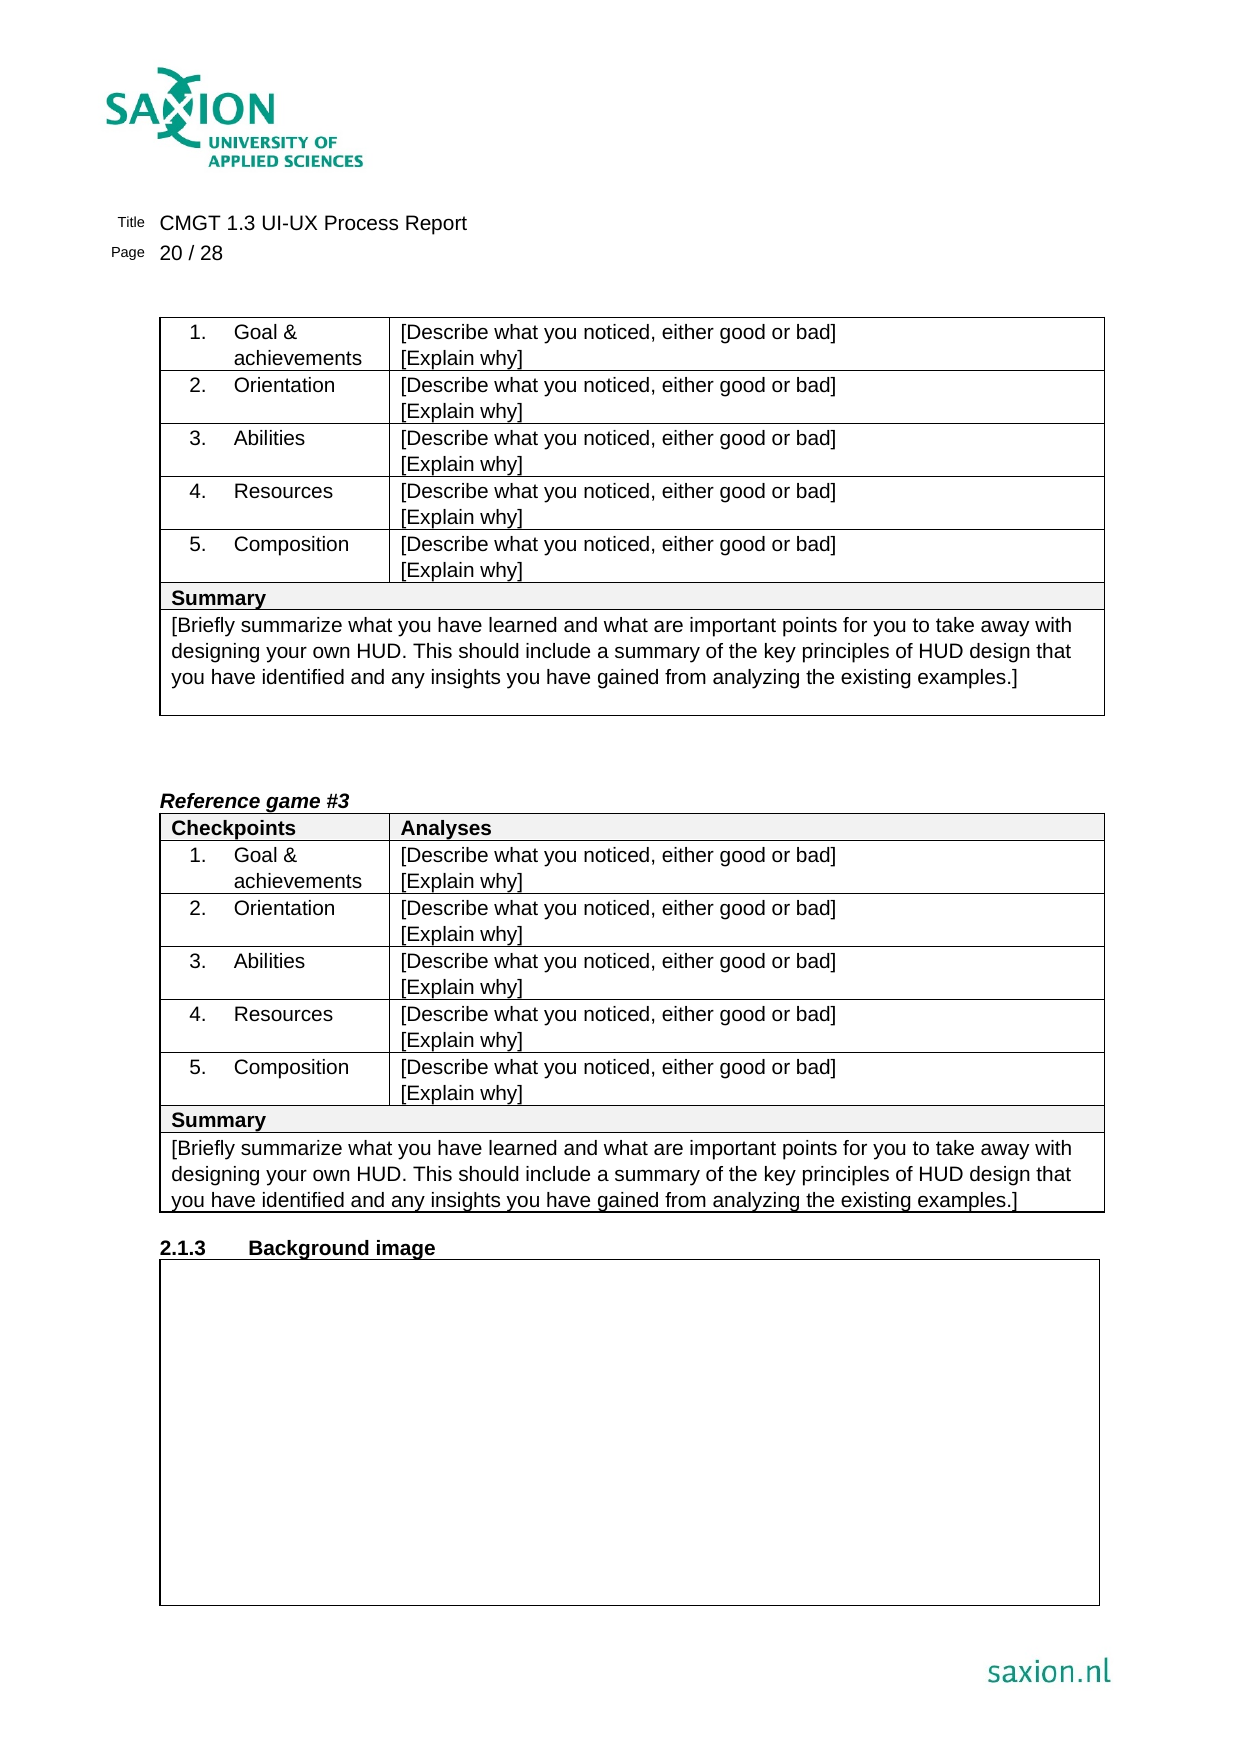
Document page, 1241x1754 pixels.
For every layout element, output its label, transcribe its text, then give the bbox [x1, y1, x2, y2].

table_cell Orientation [161, 371, 389, 423]
table_cell [Briefly summarize what you have learned and what are important points for you to take away with designing your own HUD. This should include a summary of the key principles of HUD design that you have identified and any insights you have gained from analyzing the existing examples.] [161, 1133, 1104, 1211]
table_cell Composition [161, 1053, 389, 1105]
table_cell Composition [161, 530, 389, 582]
table_cell [Describe what you noticed, either good or bad] [Explain why] [390, 318, 1104, 370]
table_cell [Describe what you noticed, either good or bad] [Explain why] [390, 530, 1104, 582]
table_cell Summary [161, 583, 1104, 609]
picture [0, 1632, 1241, 1754]
table_cell [Describe what you noticed, either good or bad] [Explain why] [390, 371, 1104, 423]
table_cell Resources [161, 1000, 389, 1052]
table_cell [Describe what you noticed, either good or bad] [Explain why] [390, 947, 1104, 999]
subtitle Background image [159, 1233, 1110, 1259]
table_cell [Briefly summarize what you have learned and what are important points for you to take away with designing your own HUD. This should include a summary of the key principles of HUD design that you have identified and any insights you have gained from analyzing the existing examples.] [161, 610, 1104, 714]
subtitle Reference game #3 [159, 786, 1110, 812]
table_header Checkpoints [161, 814, 389, 839]
picture [76, 59, 393, 178]
table_cell Resources [161, 477, 389, 529]
table_cell [Describe what you noticed, either good or bad] [Explain why] [390, 1053, 1104, 1105]
table_cell Goal & achievements [161, 318, 389, 370]
table_cell Abilities [161, 947, 389, 999]
table_header [161, 1260, 1099, 1605]
table_cell [Describe what you noticed, either good or bad] [Explain why] [390, 1000, 1104, 1052]
table_cell [Describe what you noticed, either good or bad] [Explain why] [390, 894, 1104, 946]
table_cell Summary [161, 1106, 1104, 1132]
table_cell [Describe what you noticed, either good or bad] [Explain why] [390, 841, 1104, 893]
table_cell Abilities [161, 424, 389, 476]
table_header Analyses [390, 814, 1104, 839]
table_cell Goal & achievements [161, 841, 389, 893]
table_cell Orientation [161, 894, 389, 946]
table_cell [Describe what you noticed, either good or bad] [Explain why] [390, 424, 1104, 476]
table_cell [Describe what you noticed, either good or bad] [Explain why] [390, 477, 1104, 529]
